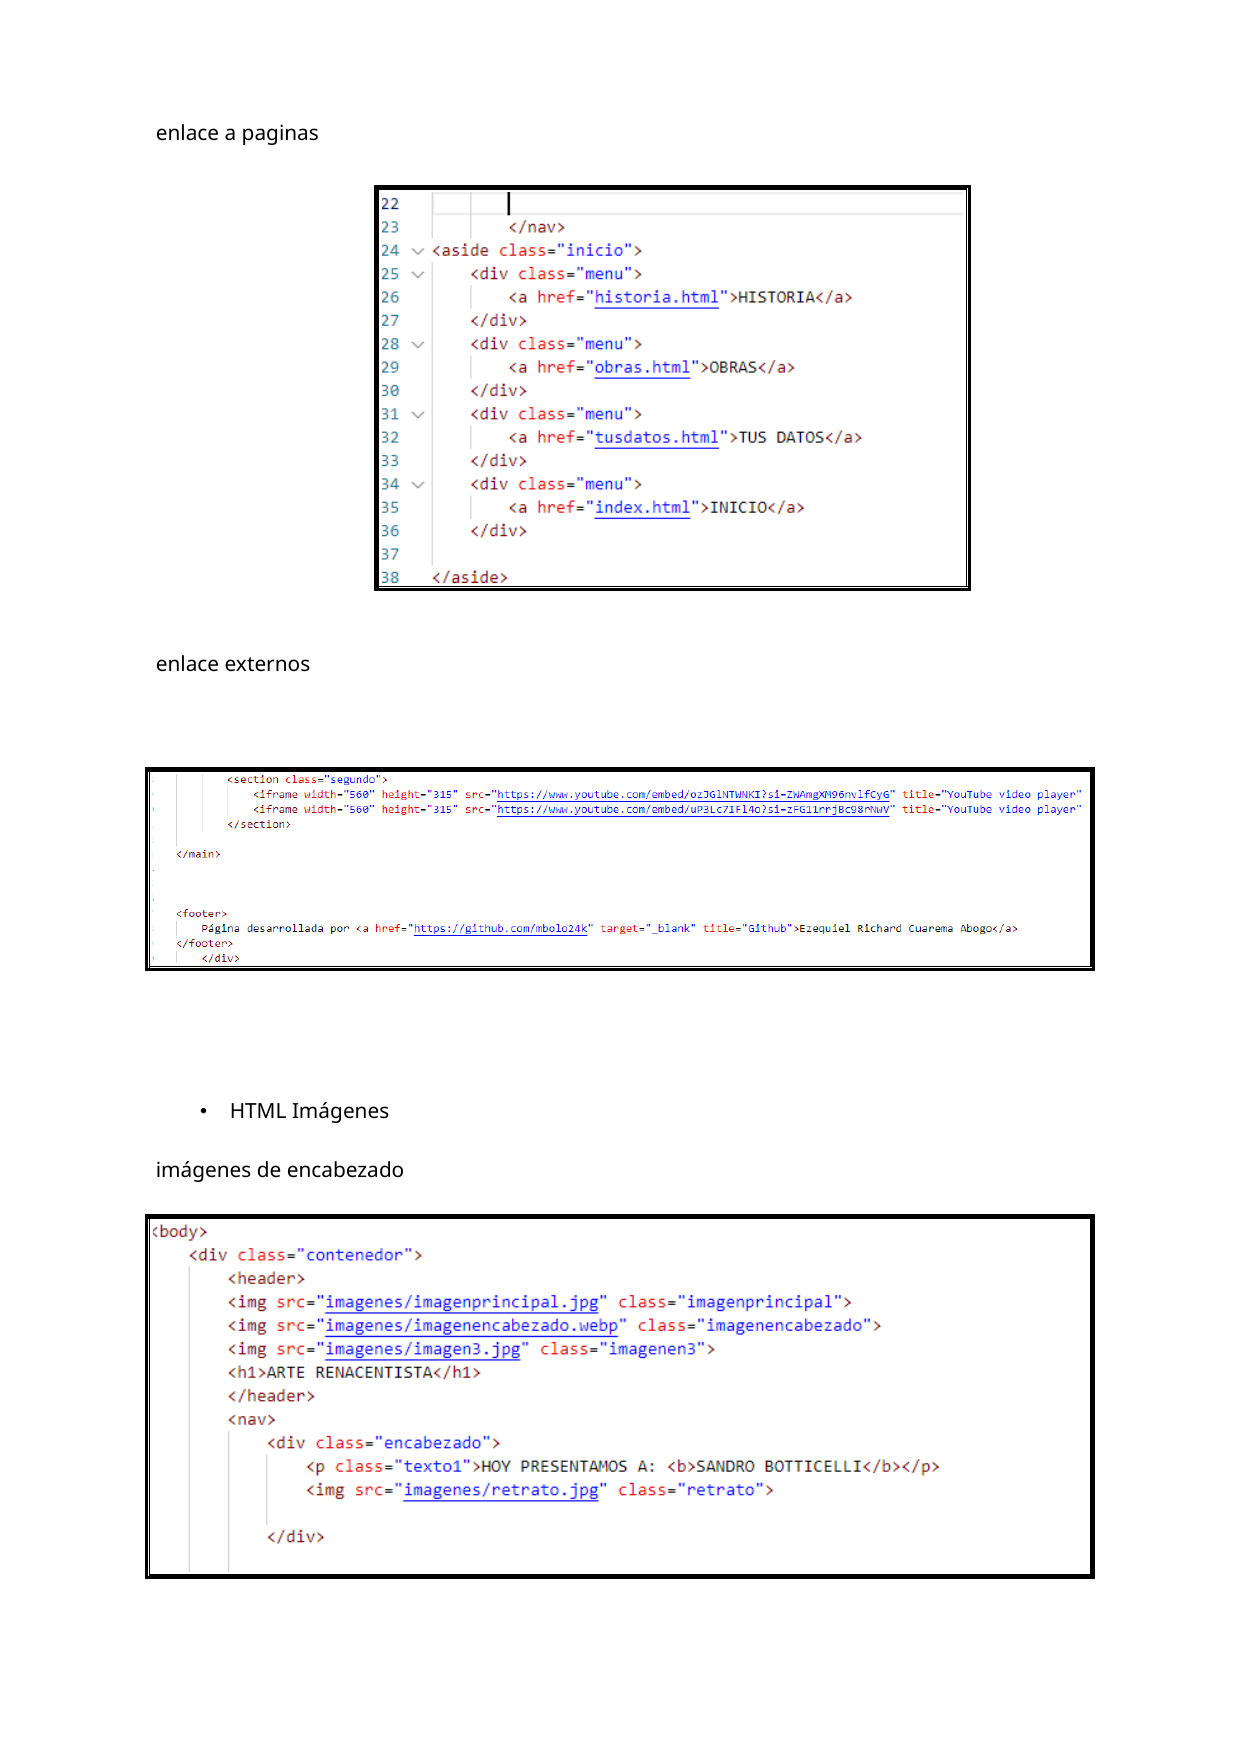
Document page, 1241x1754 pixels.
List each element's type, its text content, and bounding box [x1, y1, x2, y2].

picture [152, 1221, 1088, 1572]
picture [152, 774, 1088, 963]
list HTML Imágenes [200, 1096, 1106, 1124]
text enlace externos [156, 649, 1106, 677]
text imágenes de encabezado [156, 1155, 1106, 1183]
text enlace a paginas [156, 118, 1106, 147]
picture [382, 192, 963, 583]
